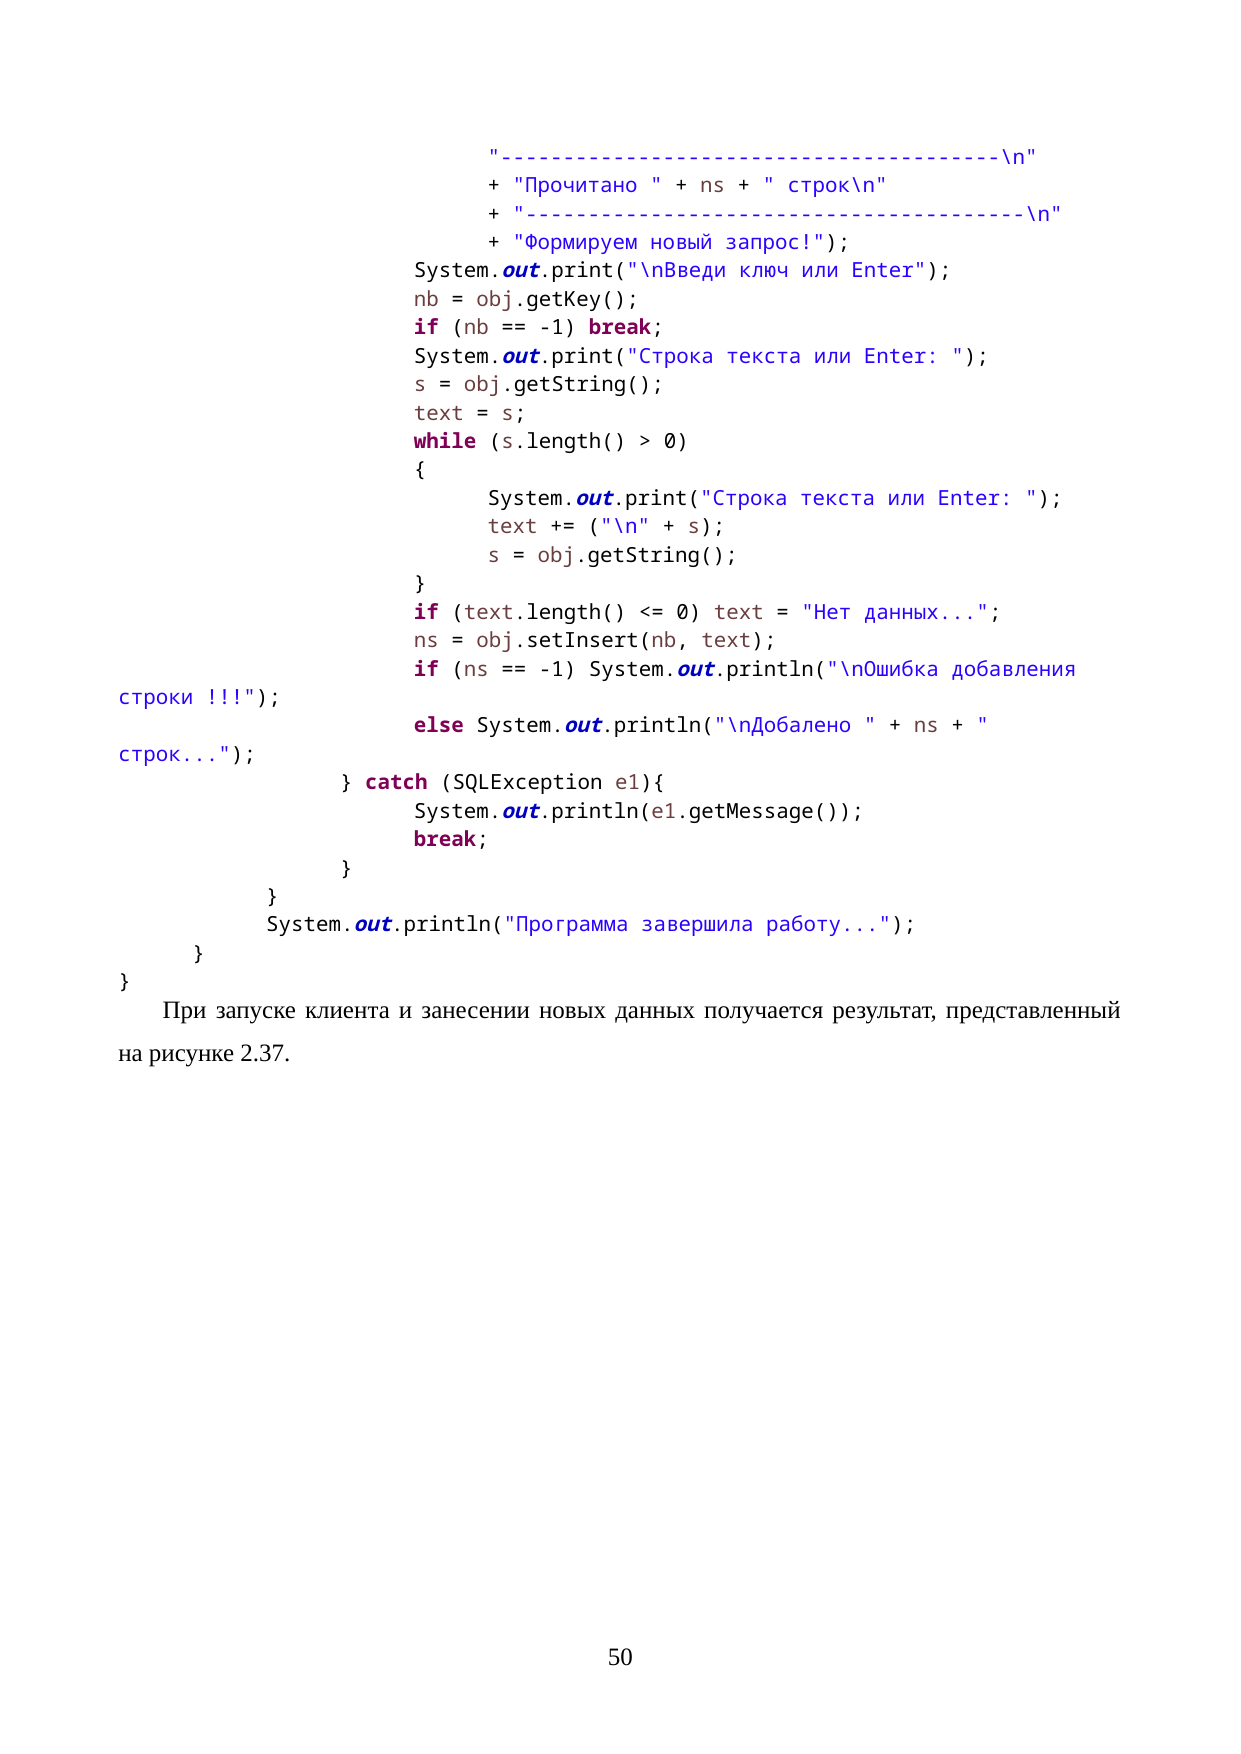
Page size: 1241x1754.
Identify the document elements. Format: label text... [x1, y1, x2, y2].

text + "----------------------------------------\n" [118, 199, 1122, 227]
text System.out.println(e1.getMessage()); [118, 796, 1122, 824]
text if (ns == -1) System.out.println("\nОшибка добавления строки !!!"); [118, 654, 1122, 711]
text s = obj.getString(); [118, 540, 1122, 568]
text System.out.print("\nВведи ключ или Enter"); [118, 256, 1122, 284]
text При запуске клиента и занесении новых данных получается результат, представленный на рисунке 2.37. [118, 995, 1122, 1067]
text } [118, 966, 1122, 995]
text } [118, 938, 1122, 966]
text System.out.print("Строка текста или Enter: "); [118, 483, 1122, 511]
text { [118, 454, 1122, 483]
text System.out.println("Программа завершила работу..."); [118, 909, 1122, 938]
text } [118, 881, 1122, 909]
text if (nb == -1) break; [118, 312, 1122, 341]
text ns = obj.setInsert(nb, text); [118, 625, 1122, 654]
text } [118, 568, 1122, 597]
text } catch (SQLException e1){ [118, 767, 1122, 796]
text break; [118, 824, 1122, 853]
text "----------------------------------------\n" [118, 142, 1122, 170]
text } [118, 853, 1122, 881]
text System.out.print("Строка текста или Enter: "); [118, 341, 1122, 369]
text s = obj.getString(); [118, 369, 1122, 398]
text if (text.length() <= 0) text = "Нет данных..."; [118, 597, 1122, 625]
text nb = obj.getKey(); [118, 284, 1122, 312]
text text = s; [118, 398, 1122, 426]
text text += ("\n" + s); [118, 511, 1122, 540]
text while (s.length() > 0) [118, 426, 1122, 454]
text else System.out.println("\nДобалено " + ns + " строк..."); [118, 711, 1122, 767]
text + "Формируем новый запрос!"); [118, 227, 1122, 256]
text + "Прочитано " + ns + " строк\n" [118, 170, 1122, 199]
